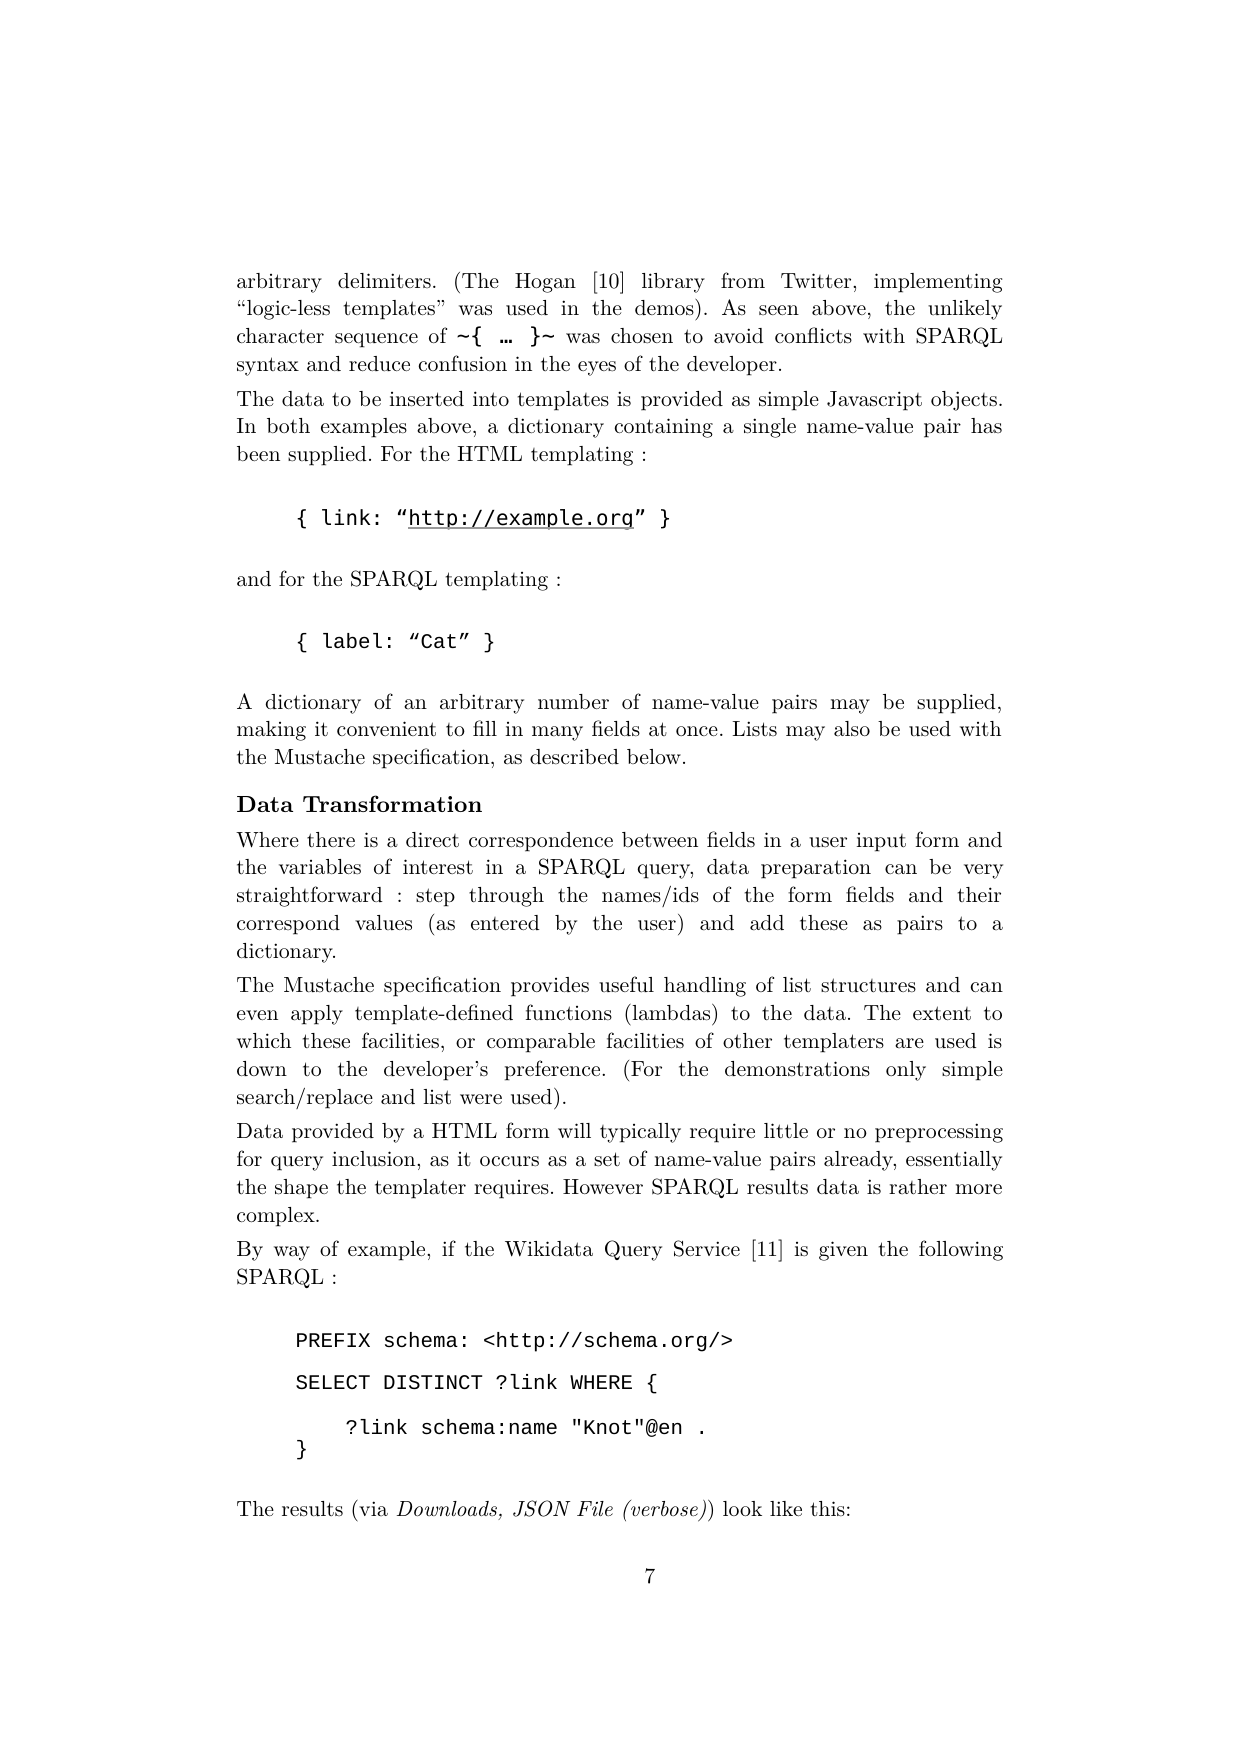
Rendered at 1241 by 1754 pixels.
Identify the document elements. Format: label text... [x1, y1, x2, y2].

text Where there is a direct correspondence between fields in a user input form and the variables of interest in a SPARQL query, data preparation can be very straightforward : step through the names/ids of the form fields and their correspond values (as entered by the user) and add these as pairs to a dictionary. [236, 825, 1004, 965]
text The data to be inserted into templates is provided as simple Javascript objects. In both examples above, a dictionary containing a single name-value pair has been supplied. For the HTML templating : [236, 384, 1004, 468]
text PREFIX schema: <http://schema.org/> [236, 1330, 1004, 1351]
text Data provided by a HTML form will typically require little or no preprocessing for query inclusion, as it occurs as a set of name-value pairs already, essentially the shape the templater requires. However SPARQL results data is rather more complex. [236, 1117, 1004, 1228]
text } [236, 1439, 1004, 1460]
text { link: “http://example.org” } [236, 507, 1004, 530]
text The Mustache specification provides useful handling of list structures and can even apply template-defined functions (lambdas) to the data. The extent to which these facilities, or comparable facilities of other templaters are used is down to the developer’s preference. (For the demonstrations only simple search/replace and list were used). [236, 971, 1004, 1111]
text By way of example, if the Wikidata Query Service [11] is given the following SPARQL : [236, 1234, 1004, 1290]
text SELECT DISTINCT ?link WHERE { [236, 1373, 1004, 1394]
text { label: “Cat” } [236, 632, 1004, 653]
text ?link schema:name "Knot"@en . [236, 1418, 1004, 1439]
text A dictionary of an arbitrary number of name-value pairs may be supplied, making it convenient to fill in many fields at once. Lists may also be used with the Mustache specification, as described below. [236, 687, 1004, 771]
text The results (via Downloads, JSON File (verbose)) look like this: [236, 1494, 1004, 1522]
subtitle Data Transformation [236, 789, 1004, 819]
text and for the SPARQL templating : [236, 564, 1004, 592]
text arbitrary delimiters. (The Hogan [10] library from Twitter, implementing “logic-less templates” was used in the demos). As seen above, the unlikely character sequence of ~{ … }~ was chosen to avoid conflicts with SPARQL syntax and reduce confusion in the eyes of the developer. [236, 266, 1004, 378]
